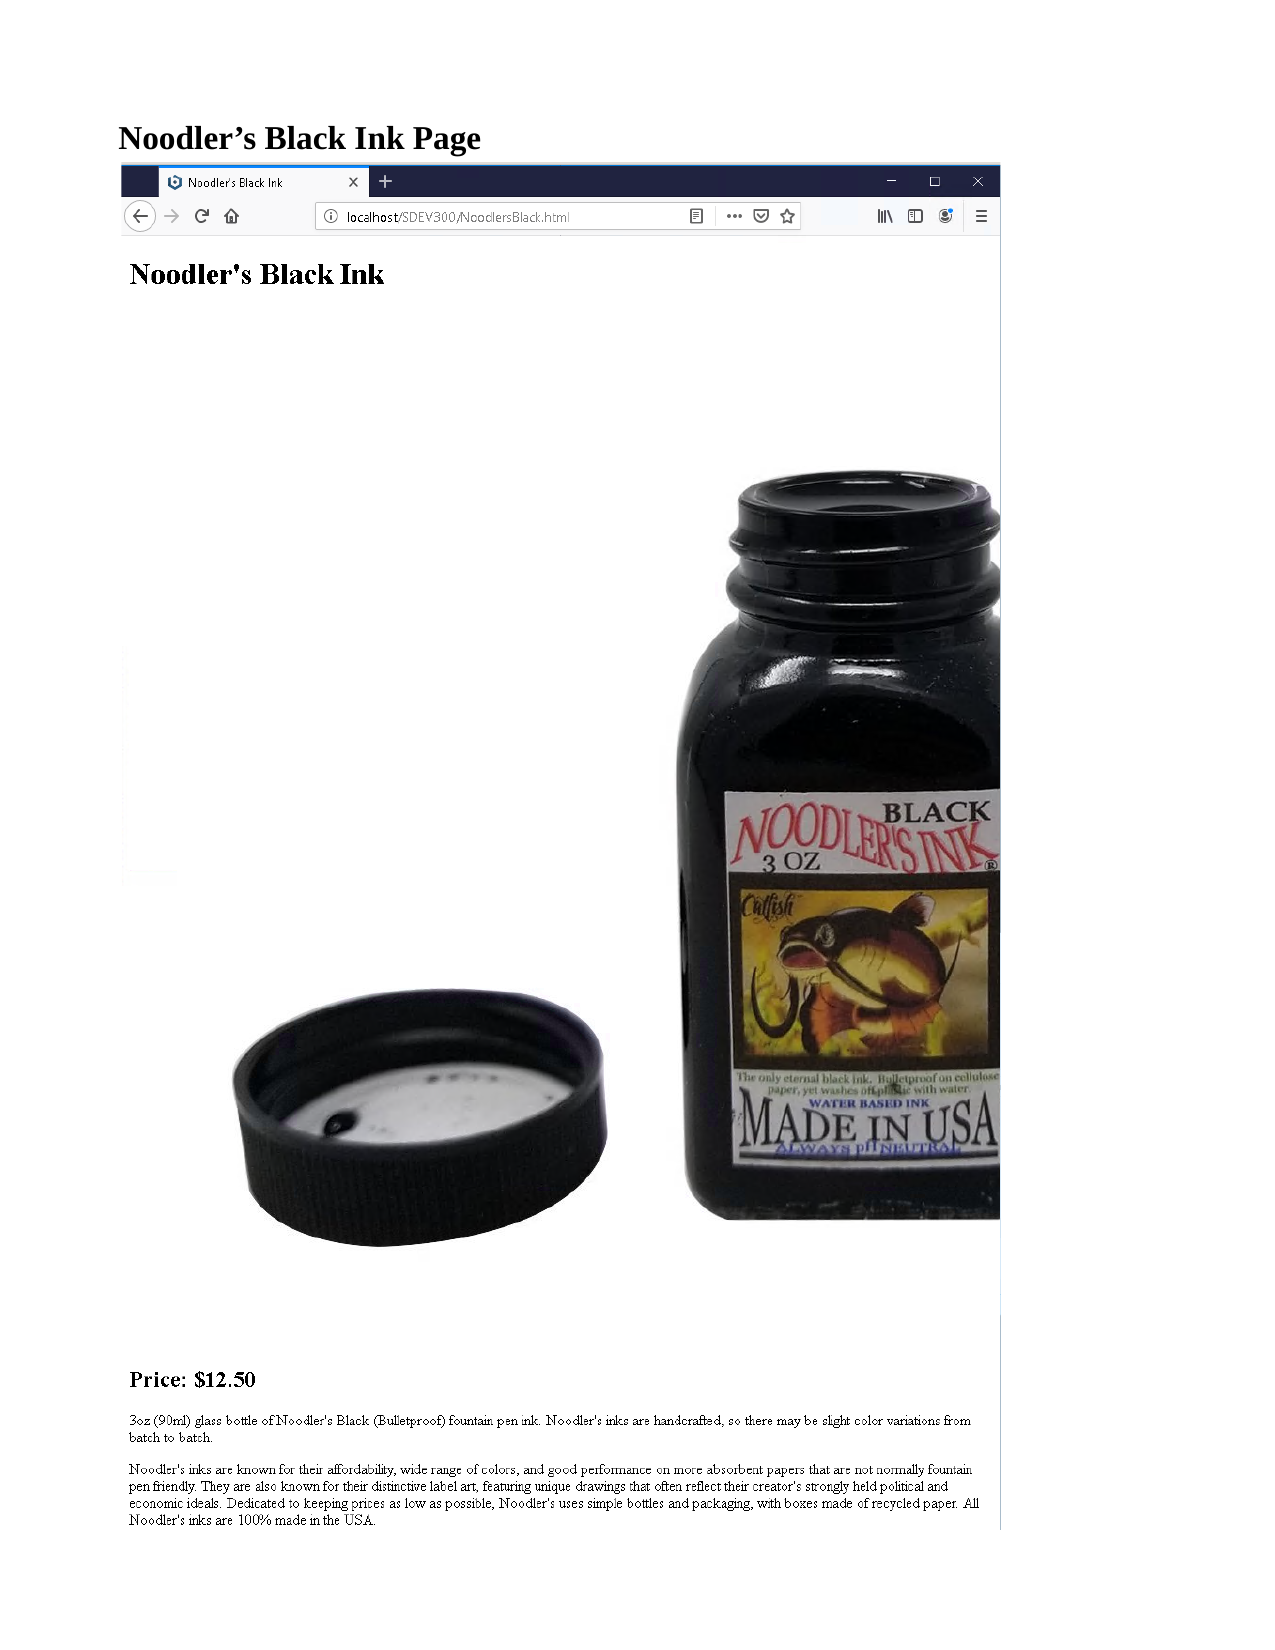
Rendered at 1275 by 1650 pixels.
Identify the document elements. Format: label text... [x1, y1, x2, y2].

text Noodler’s Black Ink Page [118, 118, 1157, 156]
picture [121, 162, 1001, 1530]
